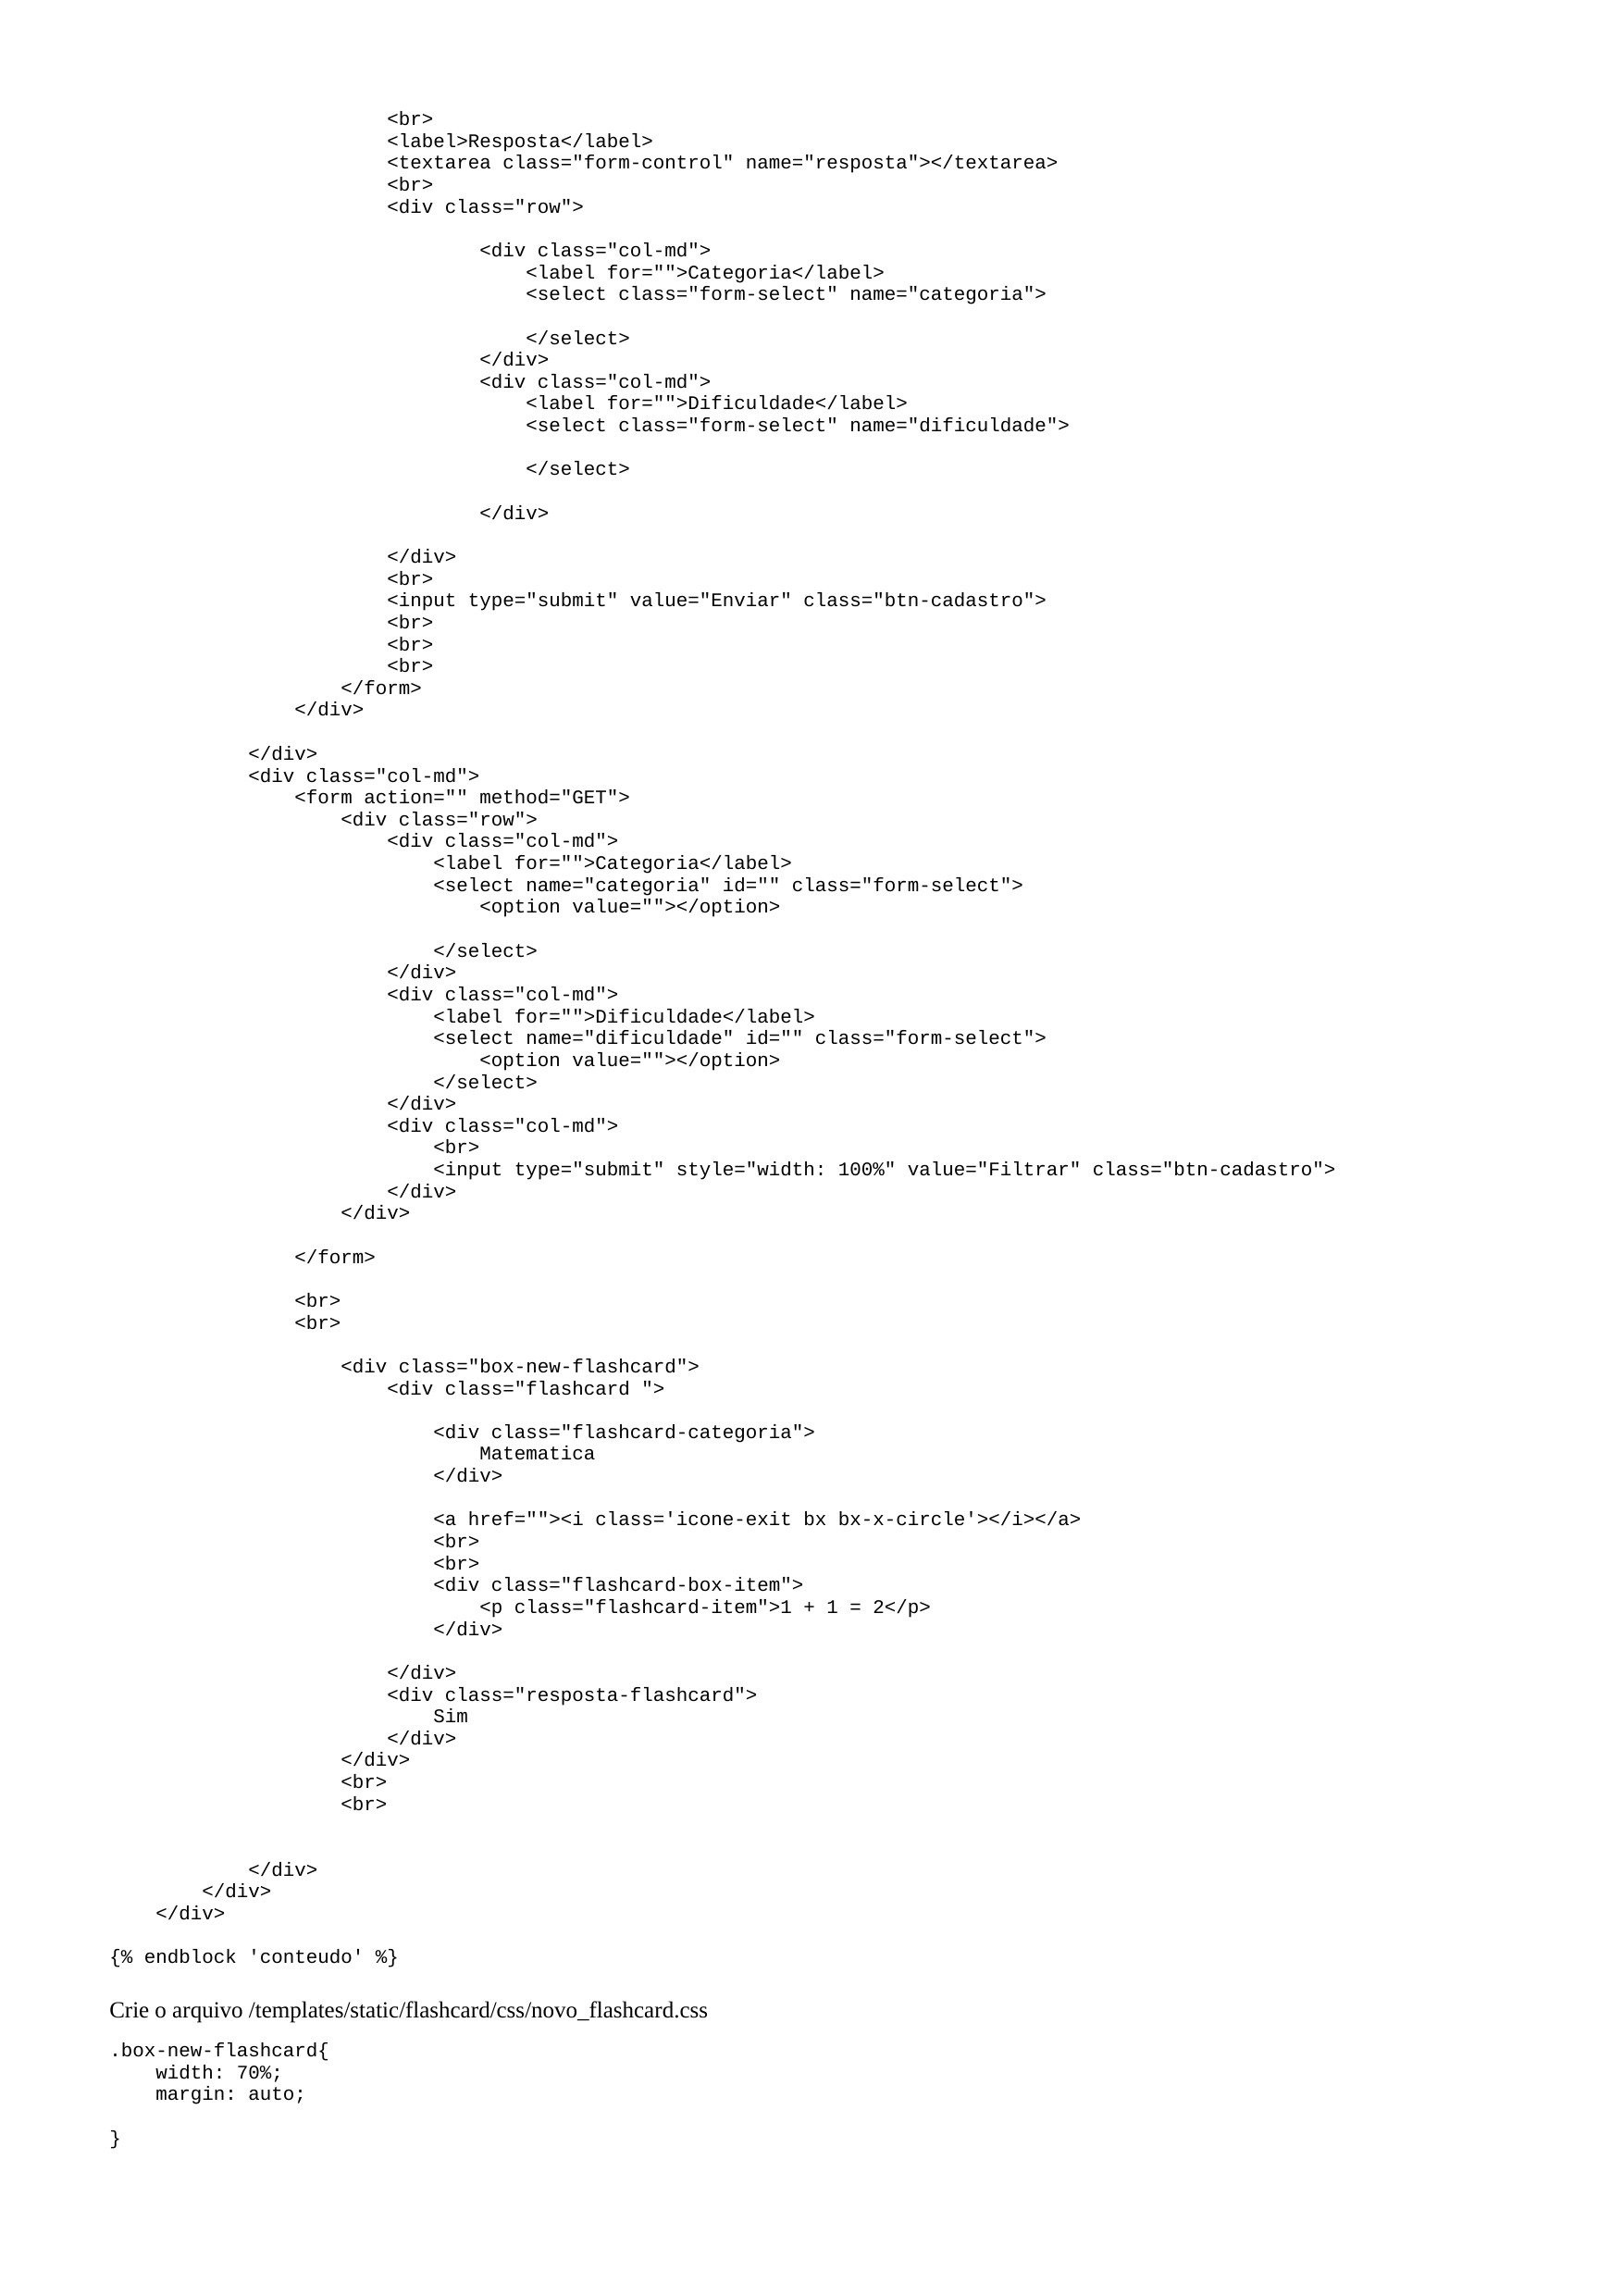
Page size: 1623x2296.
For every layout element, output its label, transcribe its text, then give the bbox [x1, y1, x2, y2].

text </div> [109, 1466, 1514, 1488]
text </div> [109, 962, 1514, 985]
text <label for="">Categoria</label> [109, 853, 1514, 875]
text <br> [109, 569, 1514, 590]
text </div> [109, 1860, 1514, 1881]
text </select> [109, 941, 1514, 962]
text <div class="flashcard "> [109, 1378, 1514, 1400]
text </select> [109, 459, 1514, 481]
text .box-new-flashcard{ [109, 2041, 1514, 2063]
text </div> [109, 1904, 1514, 1926]
text Crie o arquivo /templates/static/flashcard/css/novo_flashcard.css [109, 1996, 1514, 2023]
text </div> [109, 1182, 1514, 1203]
text </div> [109, 1094, 1514, 1116]
text </div> [109, 1203, 1514, 1225]
text </div> [109, 1663, 1514, 1685]
text <br> [109, 656, 1514, 678]
text </div> [109, 744, 1514, 765]
text Sim [109, 1706, 1514, 1729]
text <div class="col-md"> [109, 241, 1514, 263]
text </div> [109, 547, 1514, 569]
text <br> [109, 1794, 1514, 1816]
text <div class="row"> [109, 810, 1514, 831]
text <div class="box-new-flashcard"> [109, 1357, 1514, 1378]
text <a href=""><i class='icone-exit bx bx-x-circle'></i></a> [109, 1509, 1514, 1532]
text <label>Resposta</label> [109, 131, 1514, 153]
text <br> [109, 1554, 1514, 1575]
text </form> [109, 1247, 1514, 1269]
text <option value=""></option> [109, 897, 1514, 919]
text </div> [109, 1881, 1514, 1904]
text <div class="col-md"> [109, 372, 1514, 394]
text </select> [109, 328, 1514, 350]
text <label for="">Dificuldade</label> [109, 1007, 1514, 1028]
text </div> [109, 1751, 1514, 1772]
text <br> [109, 1772, 1514, 1794]
text <option value=""></option> [109, 1050, 1514, 1072]
text width: 70%; [109, 2063, 1514, 2084]
text <div class="col-md"> [109, 765, 1514, 788]
text {% endblock 'conteudo' %} [109, 1947, 1514, 1969]
text } [109, 2128, 1514, 2150]
text <div class="resposta-flashcard"> [109, 1685, 1514, 1706]
text <label for="">Categoria</label> [109, 263, 1514, 284]
text <input type="submit" value="Enviar" class="btn-cadastro"> [109, 590, 1514, 613]
text <div class="col-md"> [109, 831, 1514, 853]
text <br> [109, 175, 1514, 197]
text <div class="col-md"> [109, 1116, 1514, 1137]
text <br> [109, 613, 1514, 635]
text <br> [109, 635, 1514, 656]
text </div> [109, 1729, 1514, 1751]
text </div> [109, 1620, 1514, 1641]
text <select class="form-select" name="categoria"> [109, 284, 1514, 306]
text </select> [109, 1072, 1514, 1094]
text <label for="">Dificuldade</label> [109, 394, 1514, 416]
text <br> [109, 1532, 1514, 1554]
text <select name="categoria" id="" class="form-select"> [109, 875, 1514, 897]
text </div> [109, 503, 1514, 525]
text <form action="" method="GET"> [109, 788, 1514, 810]
text <br> [109, 1291, 1514, 1313]
text <select name="dificuldade" id="" class="form-select"> [109, 1028, 1514, 1050]
text <textarea class="form-control" name="resposta"></textarea> [109, 153, 1514, 175]
text Matematica [109, 1445, 1514, 1466]
text margin: auto; [109, 2084, 1514, 2106]
text <br> [109, 1137, 1514, 1160]
text </div> [109, 350, 1514, 372]
text <div class="flashcard-categoria"> [109, 1422, 1514, 1445]
text <div class="col-md"> [109, 985, 1514, 1007]
text <select class="form-select" name="dificuldade"> [109, 416, 1514, 438]
text <div class="flashcard-box-item"> [109, 1575, 1514, 1597]
text <input type="submit" style="width: 100%" value="Filtrar" class="btn-cadastro"> [109, 1160, 1514, 1182]
text </div> [109, 701, 1514, 722]
text <br> [109, 109, 1514, 131]
text <div class="row"> [109, 197, 1514, 218]
text <br> [109, 1313, 1514, 1334]
text </form> [109, 678, 1514, 701]
text <p class="flashcard-item">1 + 1 = 2</p> [109, 1597, 1514, 1620]
